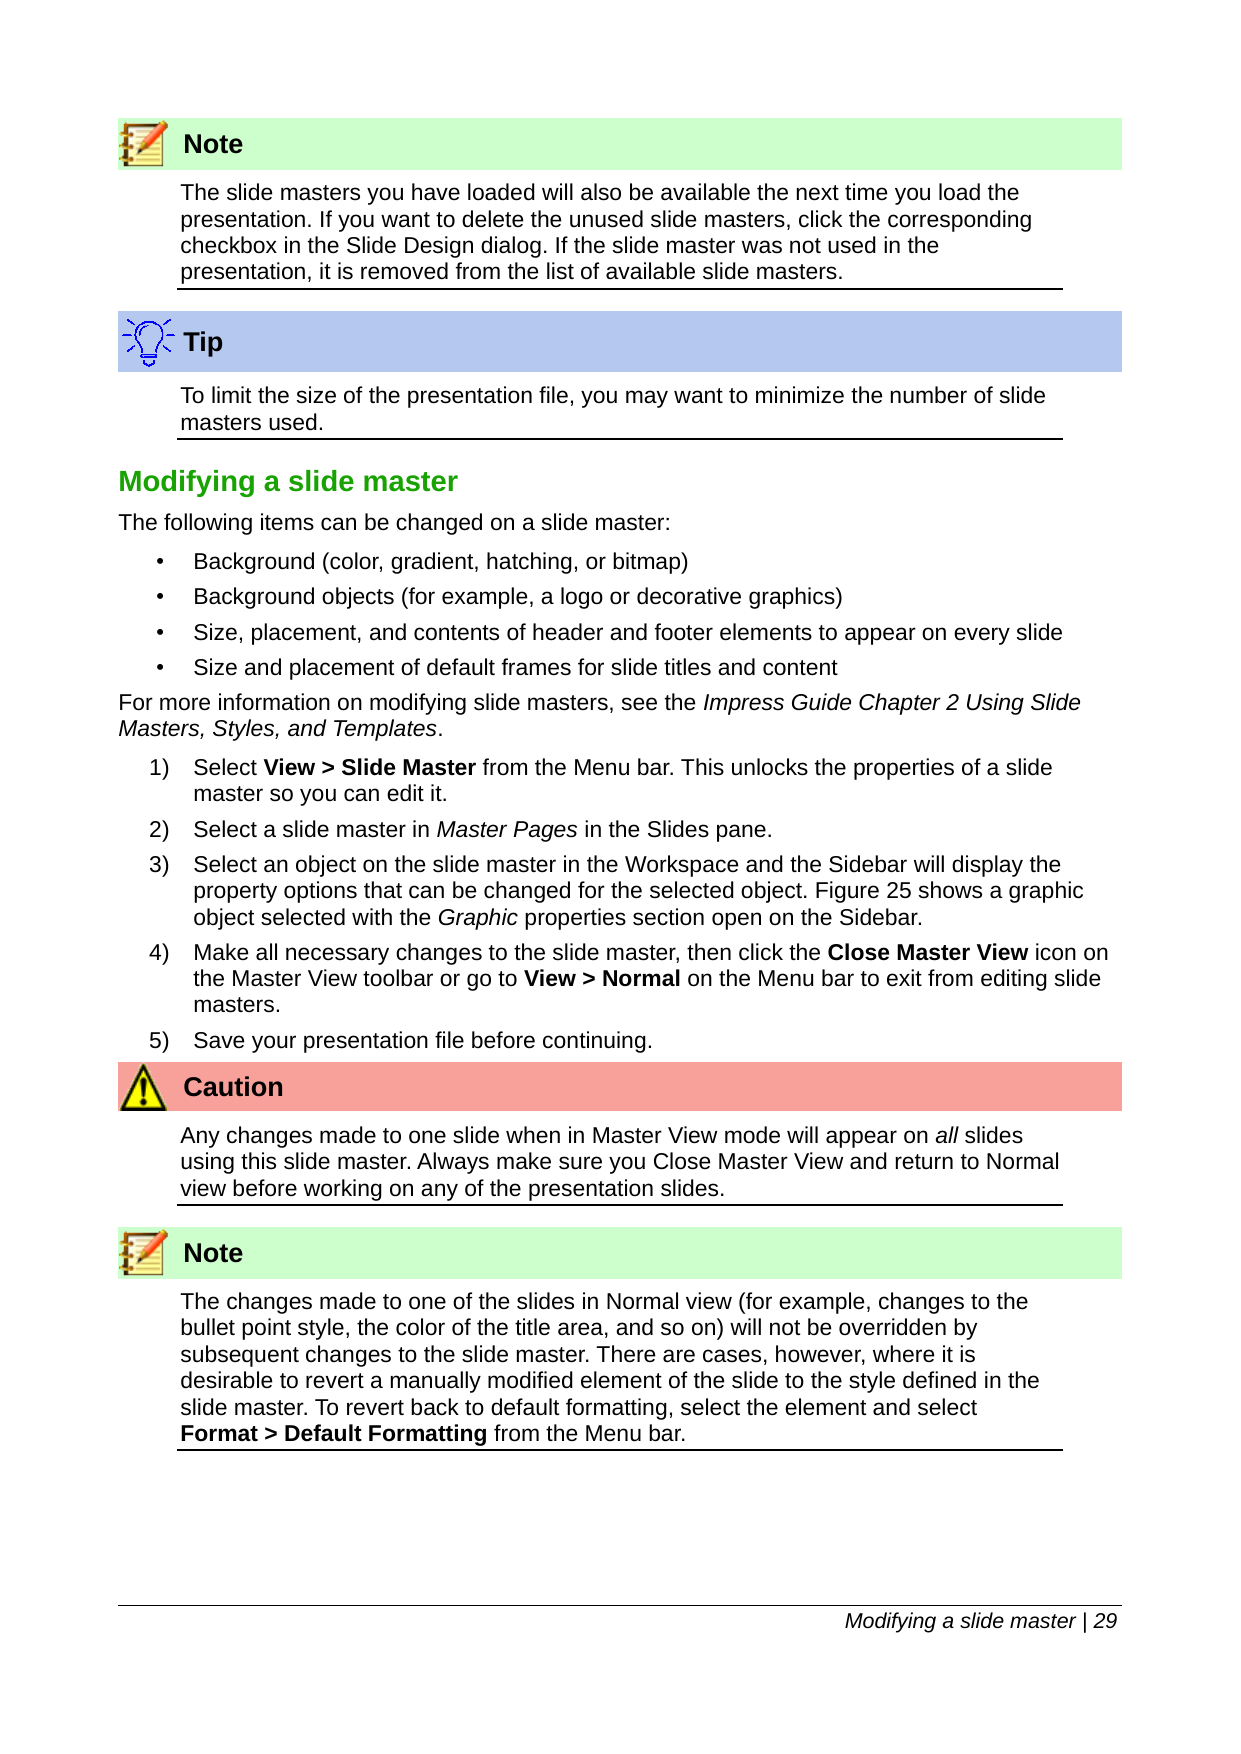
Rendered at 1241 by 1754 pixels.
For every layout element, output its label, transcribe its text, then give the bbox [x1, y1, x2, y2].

list Make all necessary changes to the slide master, then click the Close Master View icon on the Master View toolbar or go to View > Normal on the Menu bar to exit from editing slide masters. [169, 939, 1122, 1018]
subtitle Caution [167, 1062, 1122, 1111]
list The following items can be changed on a slide master: [118, 509, 1122, 536]
picture [119, 311, 179, 371]
text Any changes made to one slide when in Master View mode will appear on all slides using this slide master. Always make sure you Close Master View and return to Normal view before working on any of the presentation slides. [177, 1119, 1063, 1204]
list Size, placement, and contents of header and footer elements to appear on every slide [156, 618, 1122, 645]
subtitle Modifying a slide master [118, 464, 1122, 497]
subtitle Note [118, 118, 1122, 170]
list Select an object on the slide master in the Workspace and the Sidebar will display the property options that can be changed for the selected object. Figure 25 shows a graphic object selected with the Graphic properties section open on the Sidebar. [169, 851, 1122, 930]
list Save your presentation file before continuing. [169, 1027, 1122, 1053]
list Select a slide master in Master Pages in the Slides pane. [169, 816, 1122, 842]
text For more information on modifying slide masters, see the Impress Guide Chapter 2 Using Slide Masters, Styles, and Templates. [118, 689, 1122, 742]
text The changes made to one of the slides in Normal view (for example, changes to the bullet point style, the color of the title area, and so on) will not be overridden by subsequent changes to the slide master. There are cases, however, where it is desirable to revert a manually modified element of the slide to the style defined in the slide master. To revert back to default formatting, select the element and select Format > Default Formatting from the Menu bar. [177, 1285, 1063, 1449]
picture [119, 119, 170, 170]
list Select View > Slide Master from the Menu bar. This unlocks the properties of a slide master so you can edit it. [169, 754, 1122, 807]
list Size and placement of default frames for slide titles and content [156, 654, 1122, 680]
text The slide masters you have loaded will also be available the next time you load the presentation. If you want to delete the unused slide masters, click the corresponding checkbox in the Slide Design dialog. If the slide master was not used in the presentation, it is removed from the list of available slide masters. [177, 176, 1063, 288]
picture [119, 1228, 170, 1279]
list Background objects (for example, a logo or decorative graphics) [156, 583, 1122, 609]
list Background (color, gradient, hatching, or bitmap) [156, 548, 1122, 574]
text To limit the size of the presentation file, you may want to minimize the number of slide masters used. [177, 379, 1063, 438]
picture [119, 1062, 167, 1111]
subtitle Note [118, 1227, 1122, 1279]
subtitle Tip [118, 311, 1122, 372]
